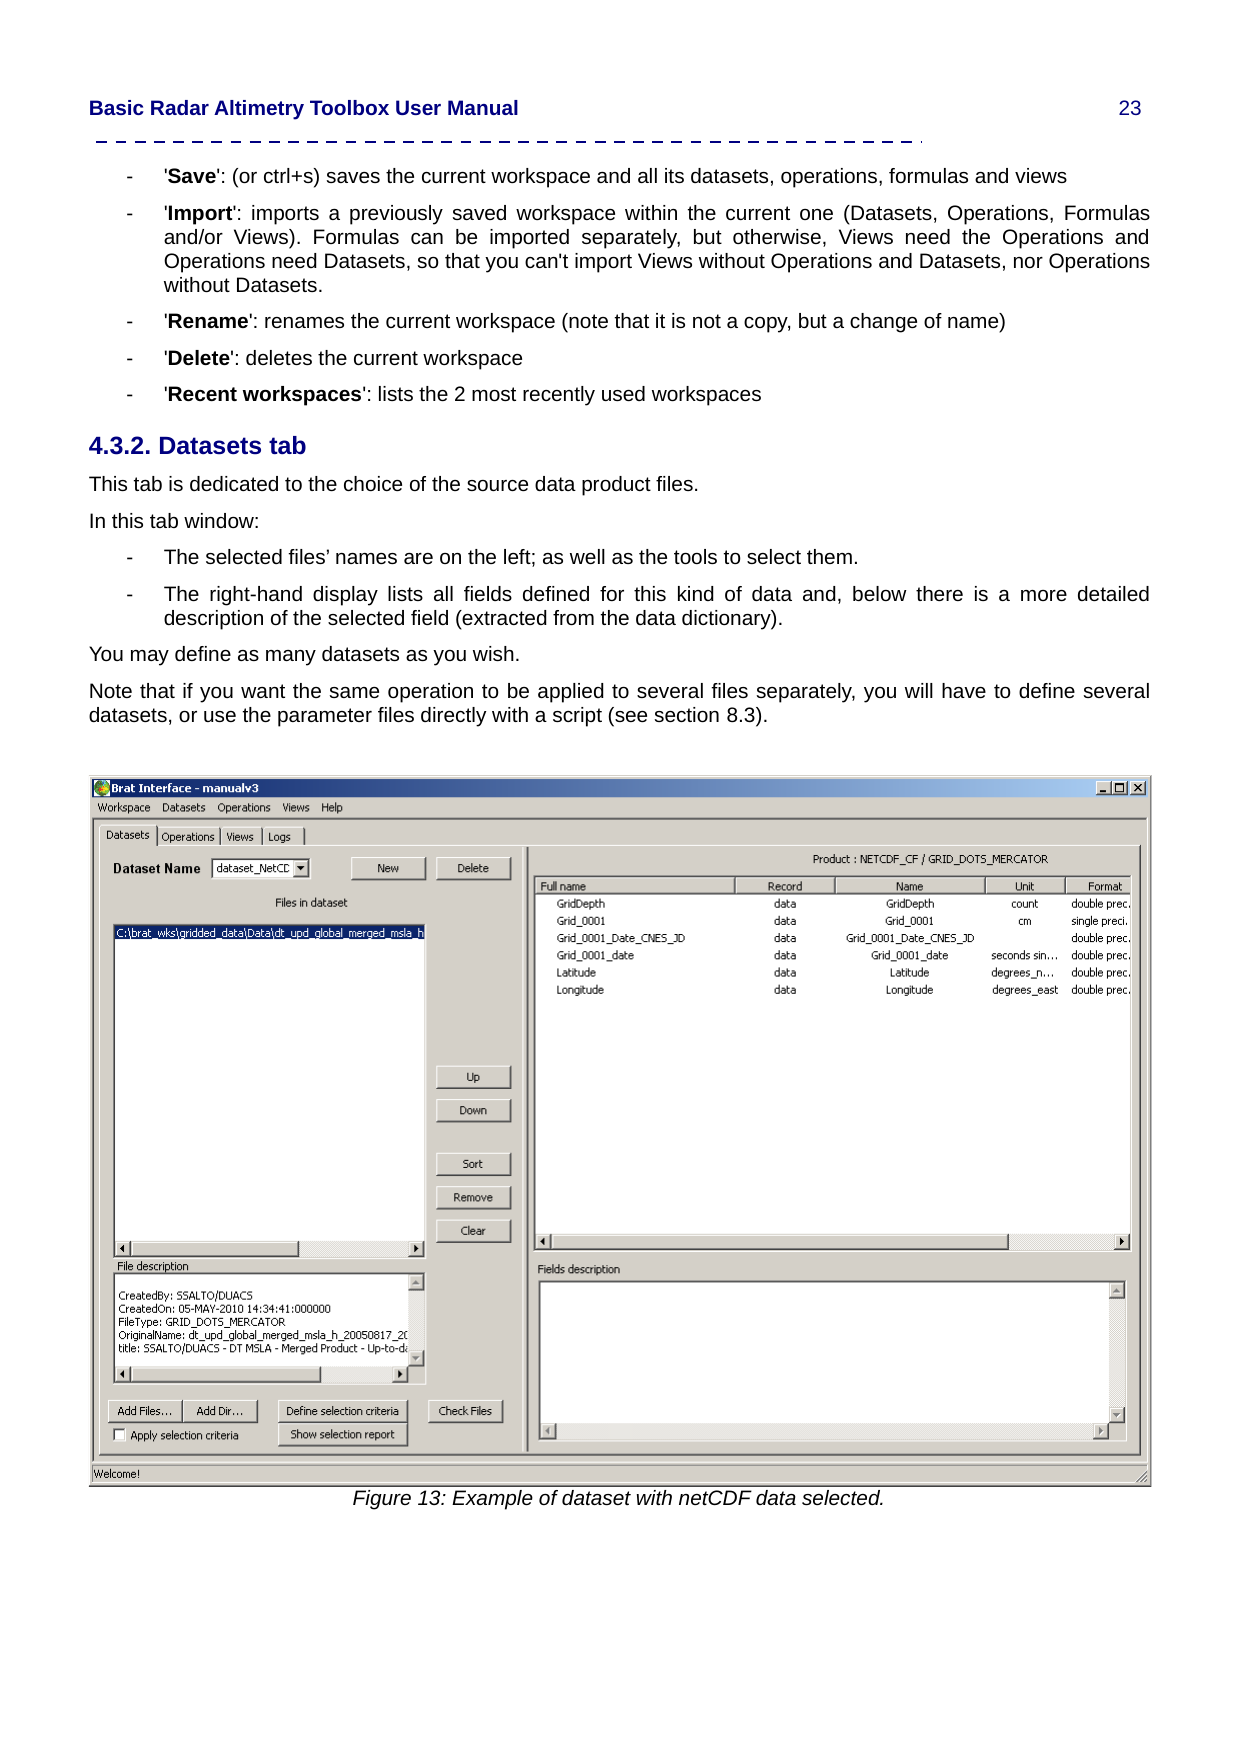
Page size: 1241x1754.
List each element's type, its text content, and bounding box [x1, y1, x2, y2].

list The selected files’ names are on the left; as well as the tools to select them. [126, 545, 1152, 569]
list 'Recent workspaces': lists the 2 most recently used workspaces [126, 382, 1152, 406]
picture [88, 775, 1152, 1487]
list 'Import': imports a previously saved workspace within the current one (Datasets, Operations, Formulas and/or Views). Formulas can be imported separately, but otherwise, Views need the Operations and Operations need Datasets, so that you can't import Views without Operations and Datasets, nor Operations without Datasets. [126, 201, 1152, 297]
list 'Save': (or ctrl+s) saves the current workspace and all its datasets, operations, formulas and views [126, 164, 1152, 188]
text In this tab window: [88, 509, 1152, 533]
list 'Delete': deletes the current workspace [126, 346, 1152, 369]
list 'Rename': renames the current workspace (note that it is not a copy, but a change of name) [126, 309, 1152, 333]
list The right-hand display lists all fields defined for this kind of data and, below there is a more detailed description of the selected field (extracted from the data dictionary). [126, 582, 1152, 629]
text You may define as many datasets as you wish. [88, 642, 1152, 666]
text Figure 13: Example of dataset with netCDF data selected. [88, 1487, 1152, 1510]
text This tab is dedicated to the choice of the source data product files. [88, 472, 1152, 496]
subtitle Datasets tab [88, 431, 1152, 460]
text Note that if you want the same operation to be applied to several files separately, you will have to define several datasets, or use the parameter files directly with a script (see section 8.3). [88, 678, 1152, 726]
